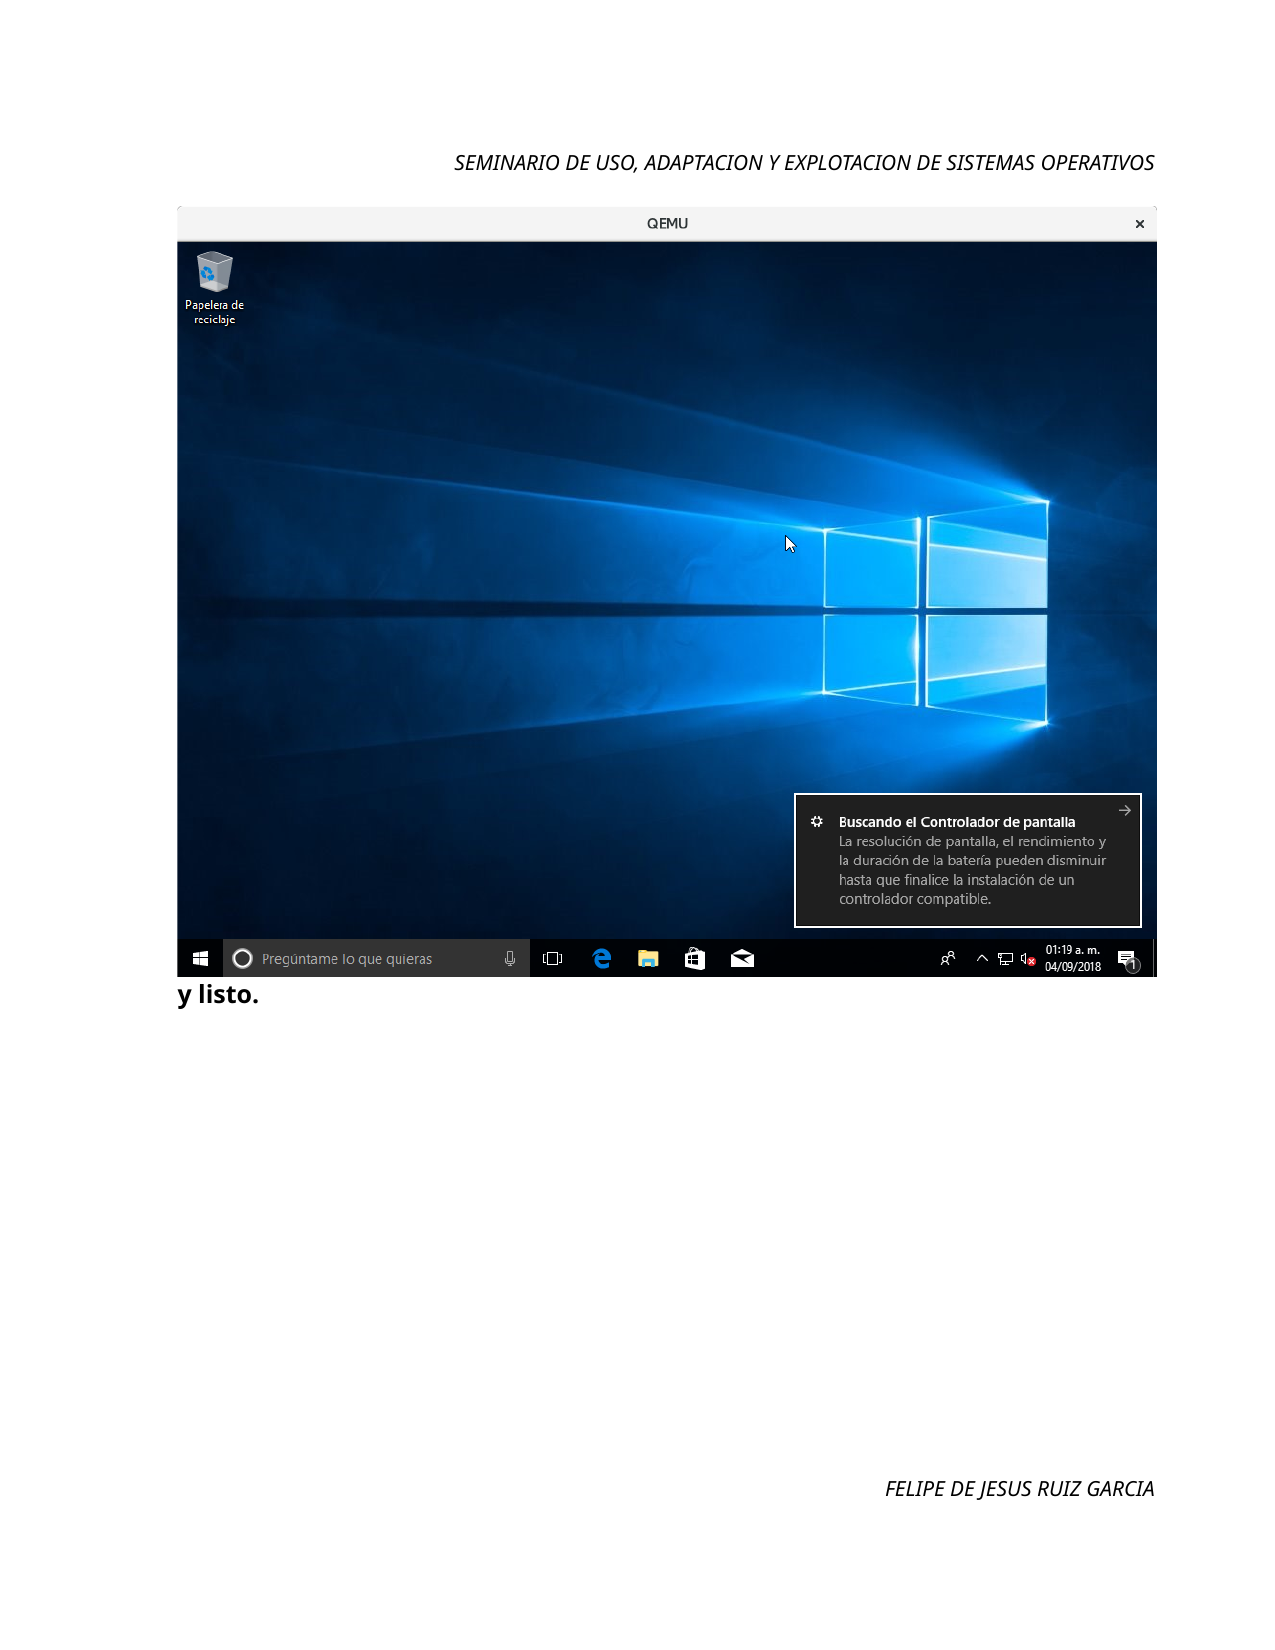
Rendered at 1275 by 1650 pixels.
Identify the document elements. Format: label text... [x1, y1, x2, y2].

text y listo. [177, 977, 1157, 1011]
picture [177, 206, 1157, 977]
